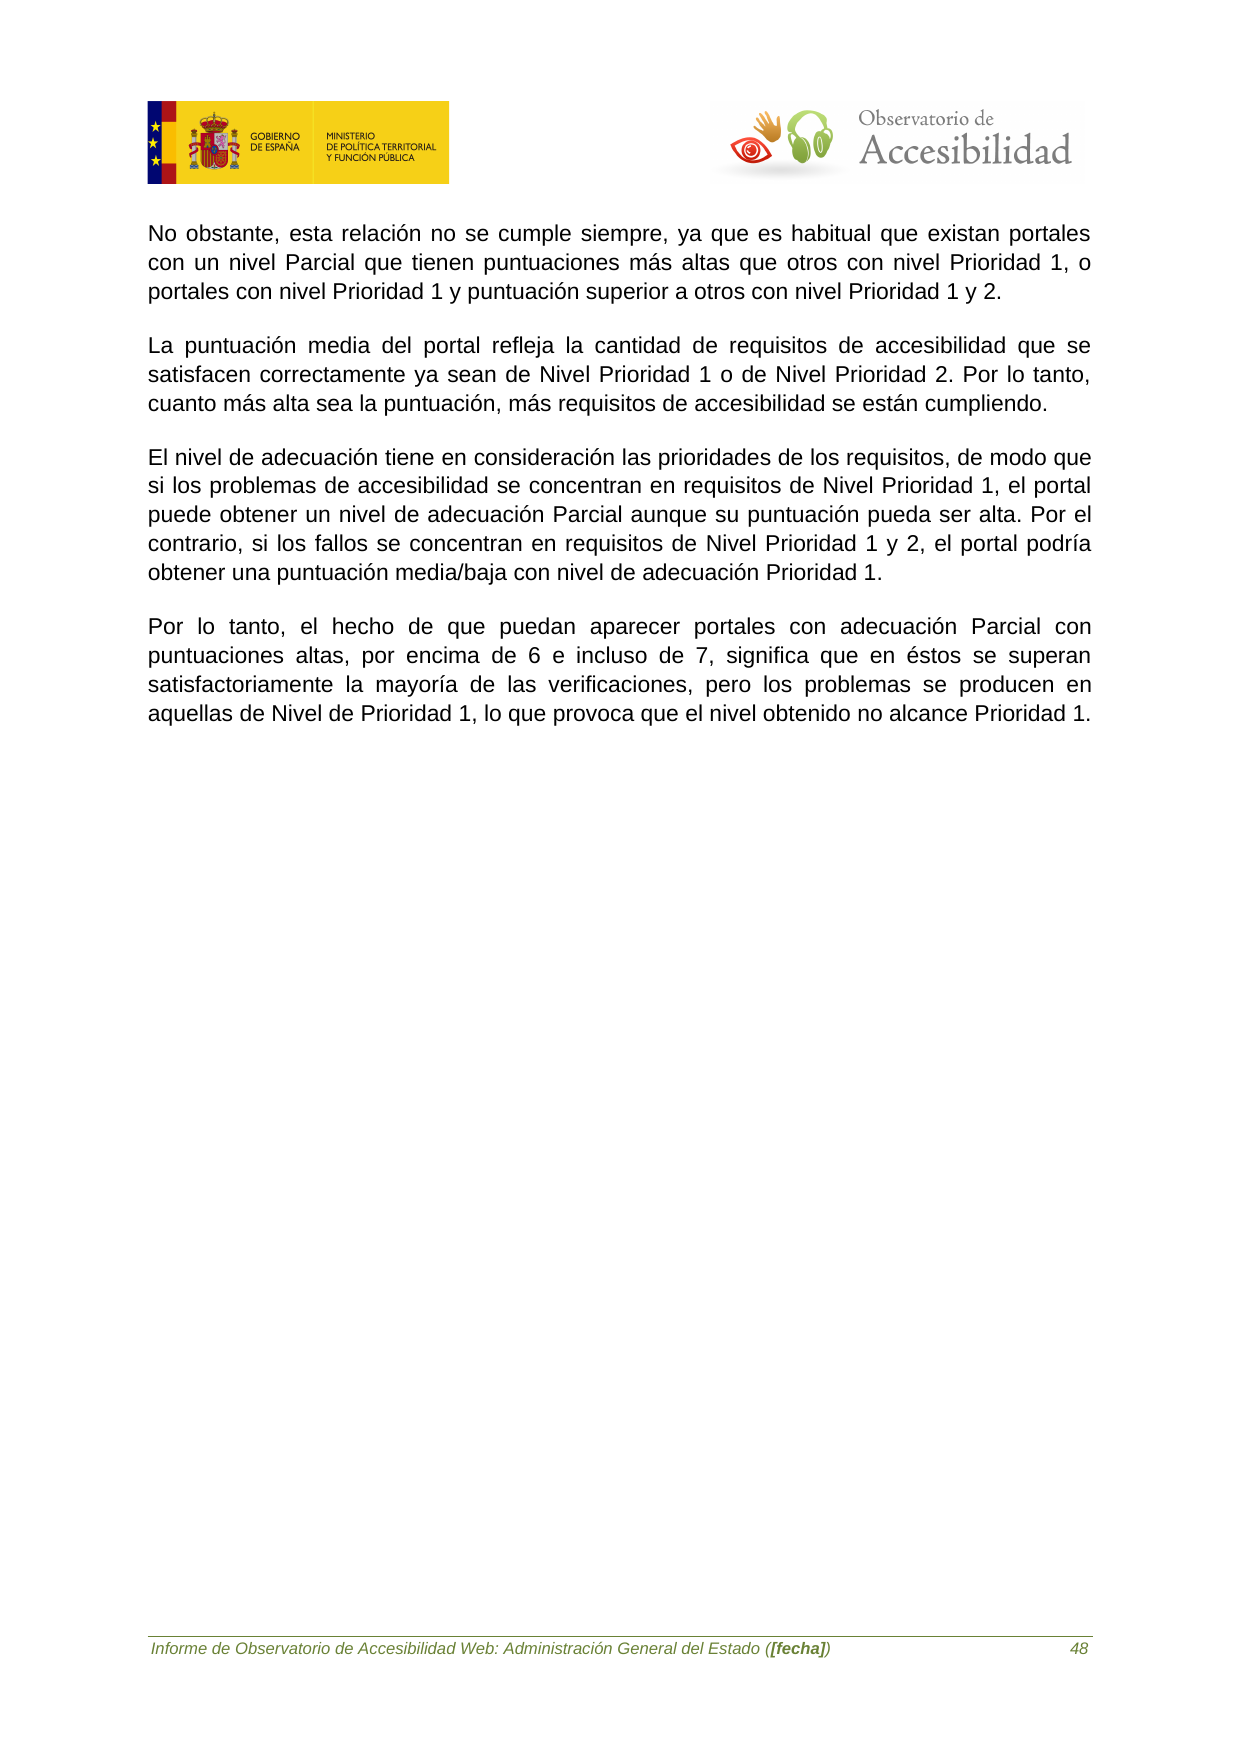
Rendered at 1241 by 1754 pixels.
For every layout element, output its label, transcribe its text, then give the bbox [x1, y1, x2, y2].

text No obstante, esta relación no se cumple siempre, ya que es habitual que existan portales con un nivel Parcial que tienen puntuaciones más altas que otros con nivel Prioridad 1, o portales con nivel Prioridad 1 y puntuación superior a otros con nivel Prioridad 1 y 2. [148, 220, 1092, 304]
picture [710, 101, 1086, 184]
text El nivel de adecuación tiene en consideración las prioridades de los requisitos, de modo que si los problemas de accesibilidad se concentran en requisitos de Nivel Prioridad 1, el portal puede obtener un nivel de adecuación Parcial aunque su puntuación pueda ser alta. Por el contrario, si los fallos se concentran en requisitos de Nivel Prioridad 1 y 2, el portal podría obtener una puntuación media/baja con nivel de adecuación Prioridad 1. [148, 443, 1092, 586]
text Por lo tanto, el hecho de que puedan aparecer portales con adecuación Parcial con puntuaciones altas, por encima de 6 e incluso de 7, significa que en éstos se superan satisfactoriamente la mayoría de las verificaciones, pero los problemas se producen en aquellas de Nivel de Prioridad 1, lo que provoca que el nivel obtenido no alcance Prioridad 1. [148, 613, 1092, 726]
text La puntuación media del portal refleja la cantidad de requisitos de accesibilidad que se satisfacen correctamente ya sean de Nivel Prioridad 1 o de Nivel Prioridad 2. Por lo tanto, cuanto más alta sea la puntuación, más requisitos de accesibilidad se están cumpliendo. [148, 332, 1092, 416]
picture [147, 101, 450, 184]
